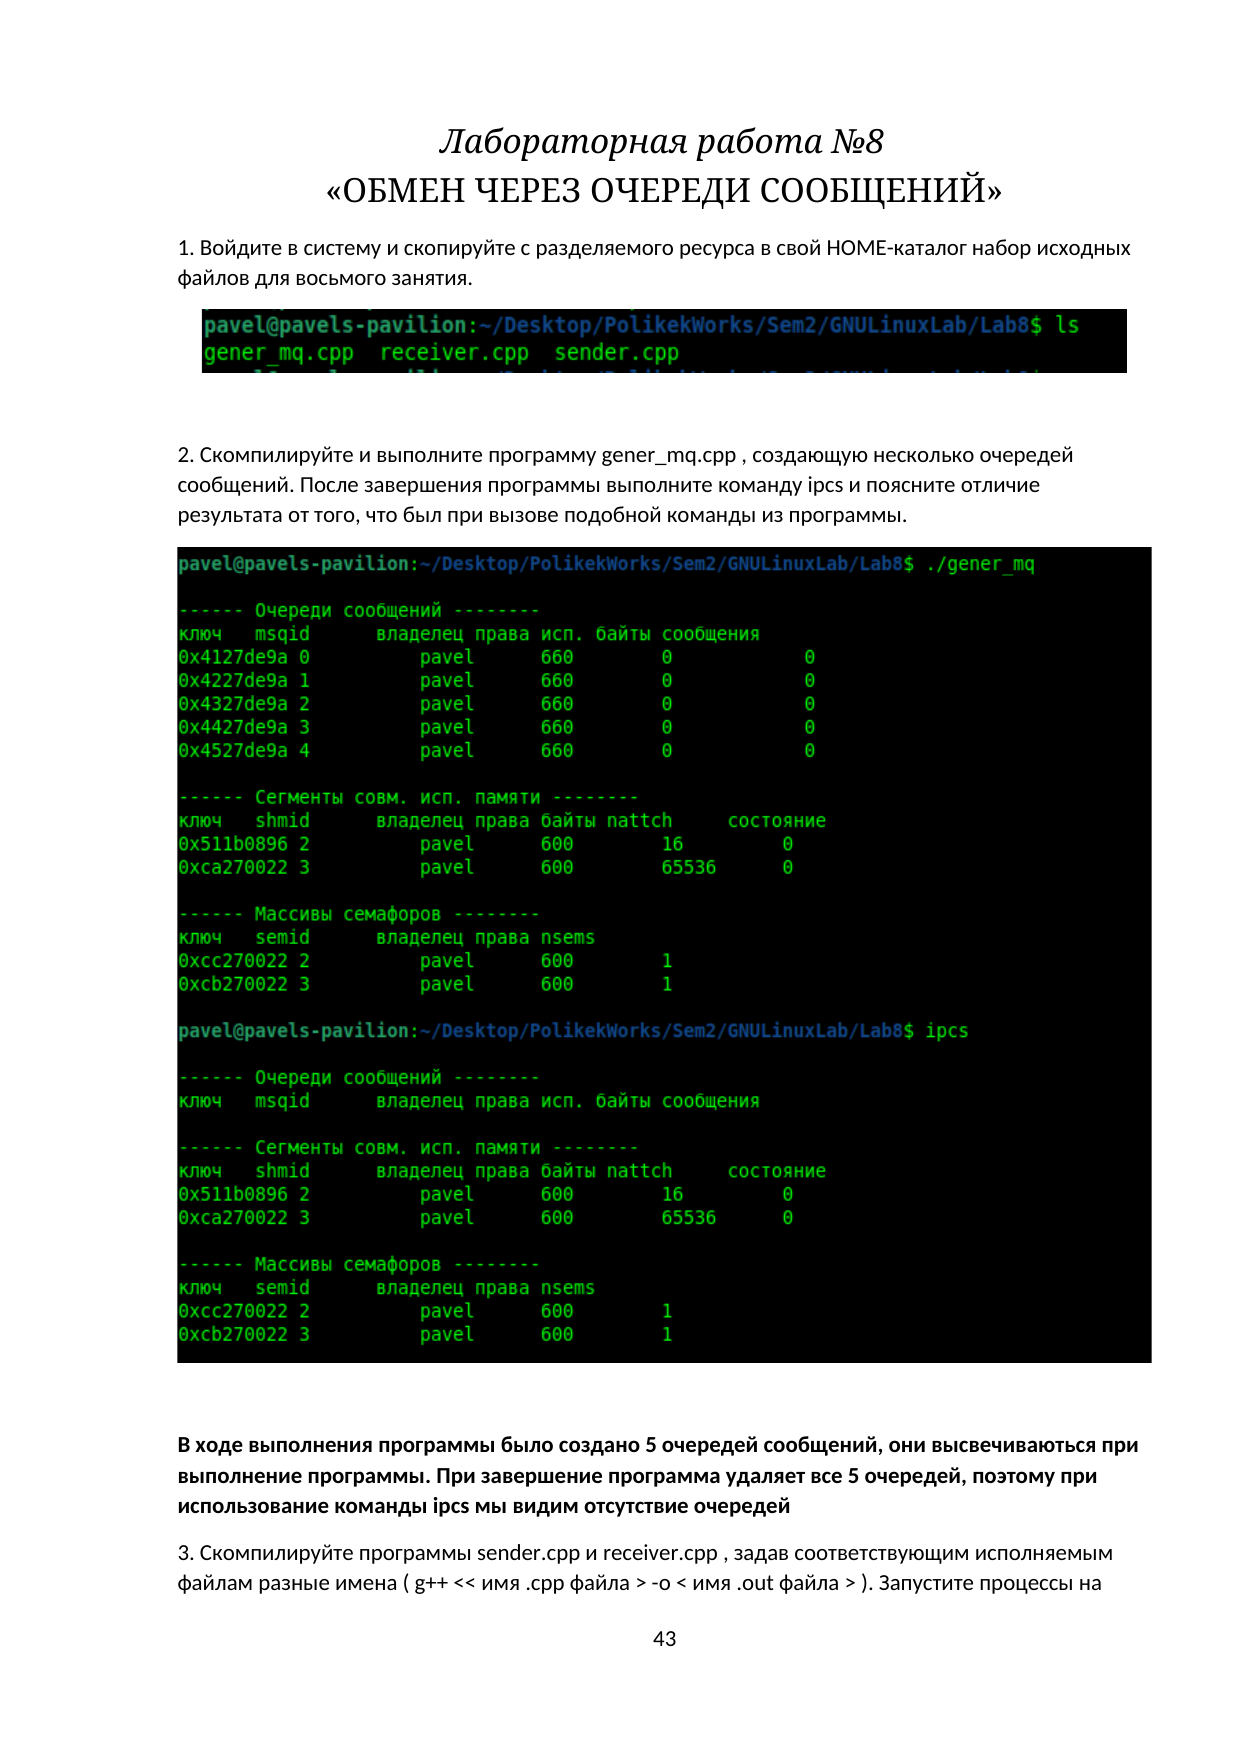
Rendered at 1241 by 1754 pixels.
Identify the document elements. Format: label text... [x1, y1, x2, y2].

text 1. Войдите в систему и скопируйте с разделяемого ресурса в свой HOME-каталог набор исходных файлов для восьмого занятия. [177, 233, 1152, 291]
text 3. Скомпилируйте программы sender.cpp и receiver.cpp , задав соответствующим исполняемым файлам разные имена ( g++ << имя .cpp файла > -o < имя .out файла > ). Запустите процессы на [177, 1538, 1152, 1596]
text Лабораторная работа №8 «ОБМЕН ЧЕРЕЗ ОЧЕРЕДИ СООБЩЕНИЙ» [177, 118, 1152, 212]
picture [177, 547, 1152, 1363]
text В ходе выполнения программы было создано 5 очередей сообщений, они высвечиваються при выполнение программы. При завершение программа удаляет все 5 очередей, поэтому при использование команды ipcs мы видим отсутствие очередей [177, 1431, 1152, 1519]
picture [201, 309, 1127, 373]
text 2. Скомпилируйте и выполните программу gener_mq.cpp , создающую несколько очередей сообщений. После завершения программы выполните команду ipcs и поясните отличие результата от того, что был при вызове подобной команды из программы. [177, 440, 1152, 529]
